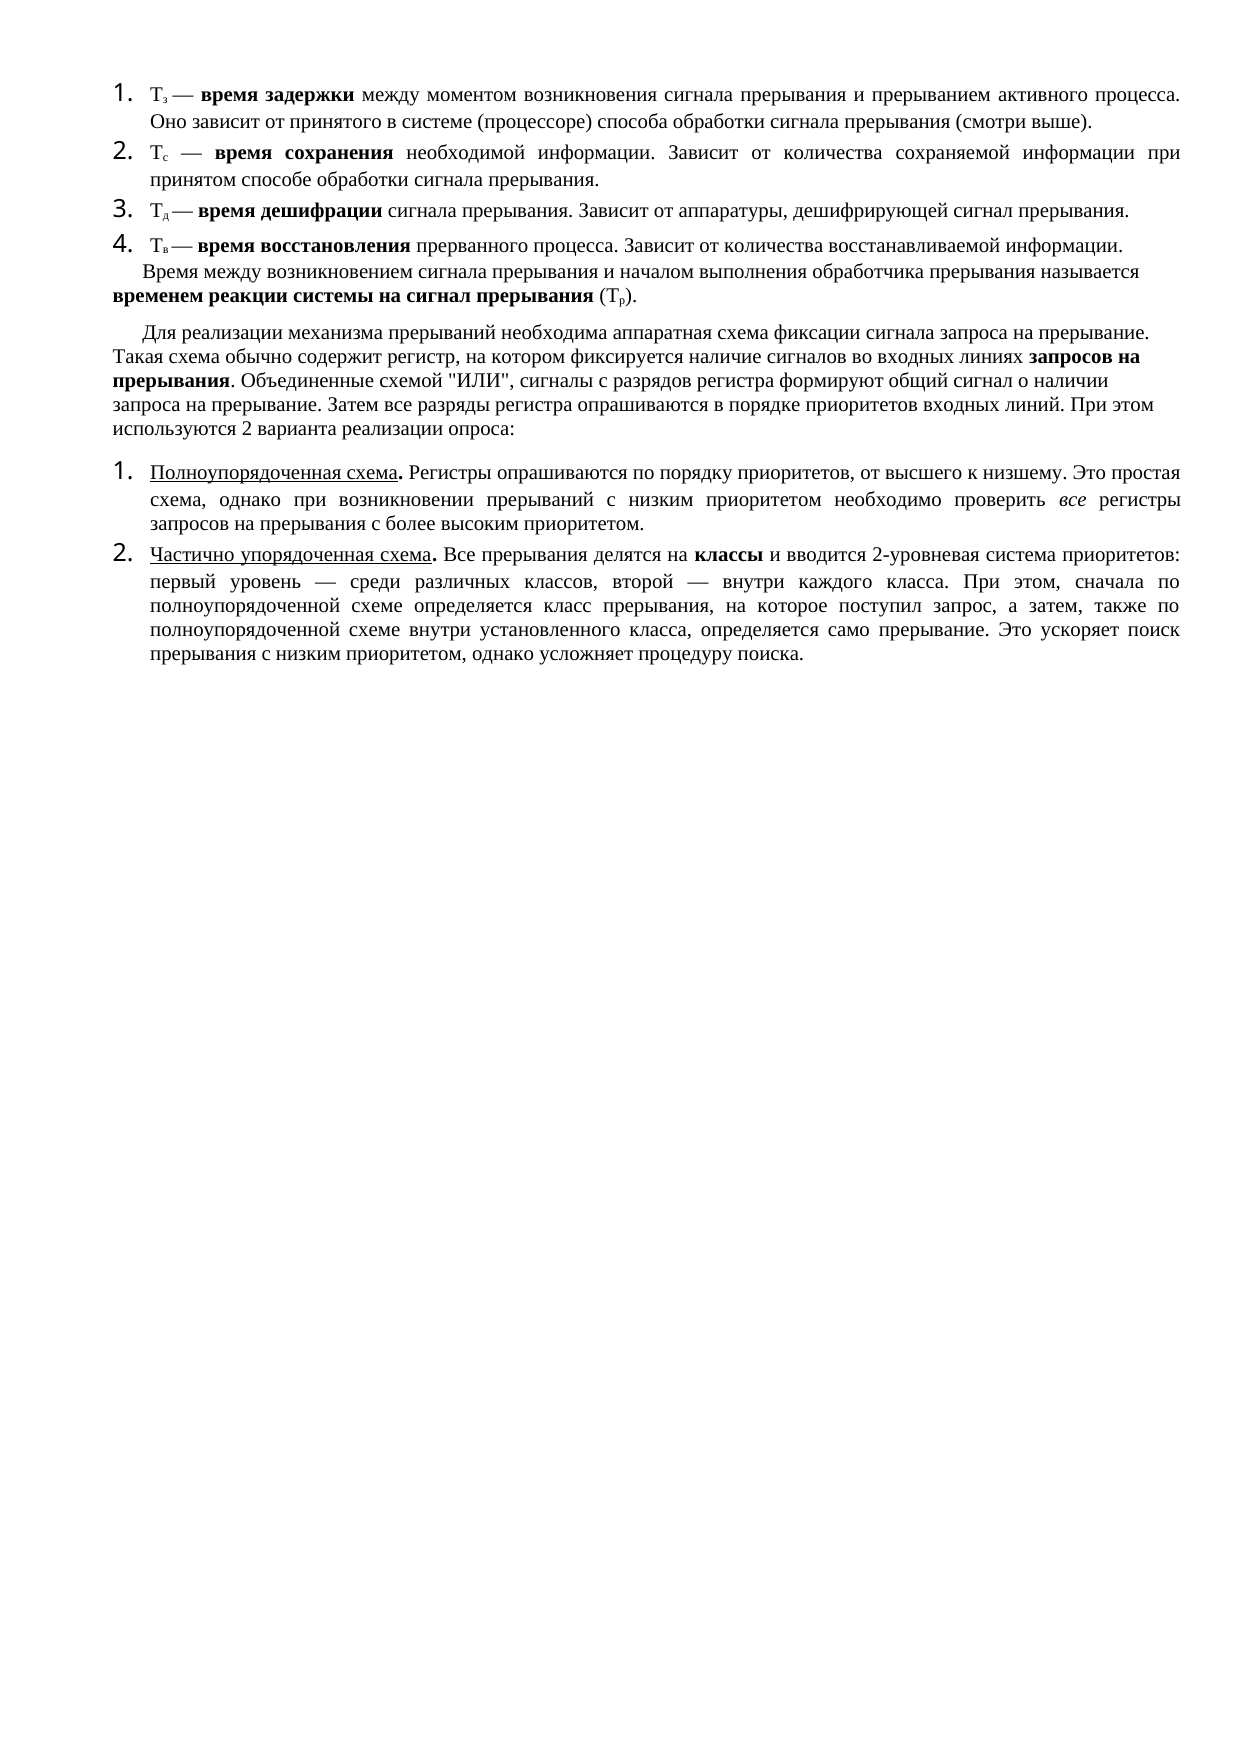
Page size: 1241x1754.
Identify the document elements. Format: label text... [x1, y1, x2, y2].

list Частично упорядоченная схема. Все прерывания делятся на классы и вводится 2-уровневая система приоритетов: первый уровень — среди различных классов, второй — внутри каждого класса. При этом, сначала по полноупорядоченной схеме определяется класс прерывания, на которое поступил запрос, а затем, также по полноупорядоченной схеме внутри установленного класса, определяется само прерывание. Это ускоряет поиск прерывания с низким приоритетом, однако усложняет процедуру поиска. [112, 535, 1181, 665]
list Полноупорядоченная схема. Регистры опрашиваются по порядку приоритетов, от высшего к низшему. Это простая схема, однако при возникновении прерываний с низким приоритетом необходимо проверить все регистры запросов на прерывания с более высоким приоритетом. [112, 453, 1181, 535]
list Тз — время задержки между моментом возникновения сигнала прерывания и прерыванием активного процесса. Оно зависит от принятого в системе (процессоре) способа обработки сигнала прерывания (смотри выше). [112, 75, 1181, 133]
list Тв — время восстановления прерванного процесса. Зависит от количества восстанавливаемой информации. [112, 225, 1181, 259]
list Тс — время сохранения необходимой информации. Зависит от количества сохраняемой информации при принятом способе обработки сигнала прерывания. [112, 133, 1181, 191]
text Время между возникновением сигнала прерывания и началом выполнения обработчика прерывания называется временем реакции системы на сигнал прерывания (Тр). [112, 259, 1181, 307]
text Для реализации механизма прерываний необходима аппаратная схема фиксации сигнала запроса на прерывание. Такая схема обычно содержит регистр, на котором фиксируется наличие сигналов во входных линиях запросов на прерывания. Объединенные схемой "ИЛИ", сигналы с разрядов регистра формируют общий сигнал о наличии запроса на прерывание. Затем все разряды регистра опрашиваются в порядке приоритетов входных линий. При этом используются 2 варианта реализации опроса: [112, 320, 1181, 440]
list Тд — время дешифрации сигнала прерывания. Зависит от аппаратуры, дешифрирующей сигнал прерывания. [112, 191, 1181, 225]
